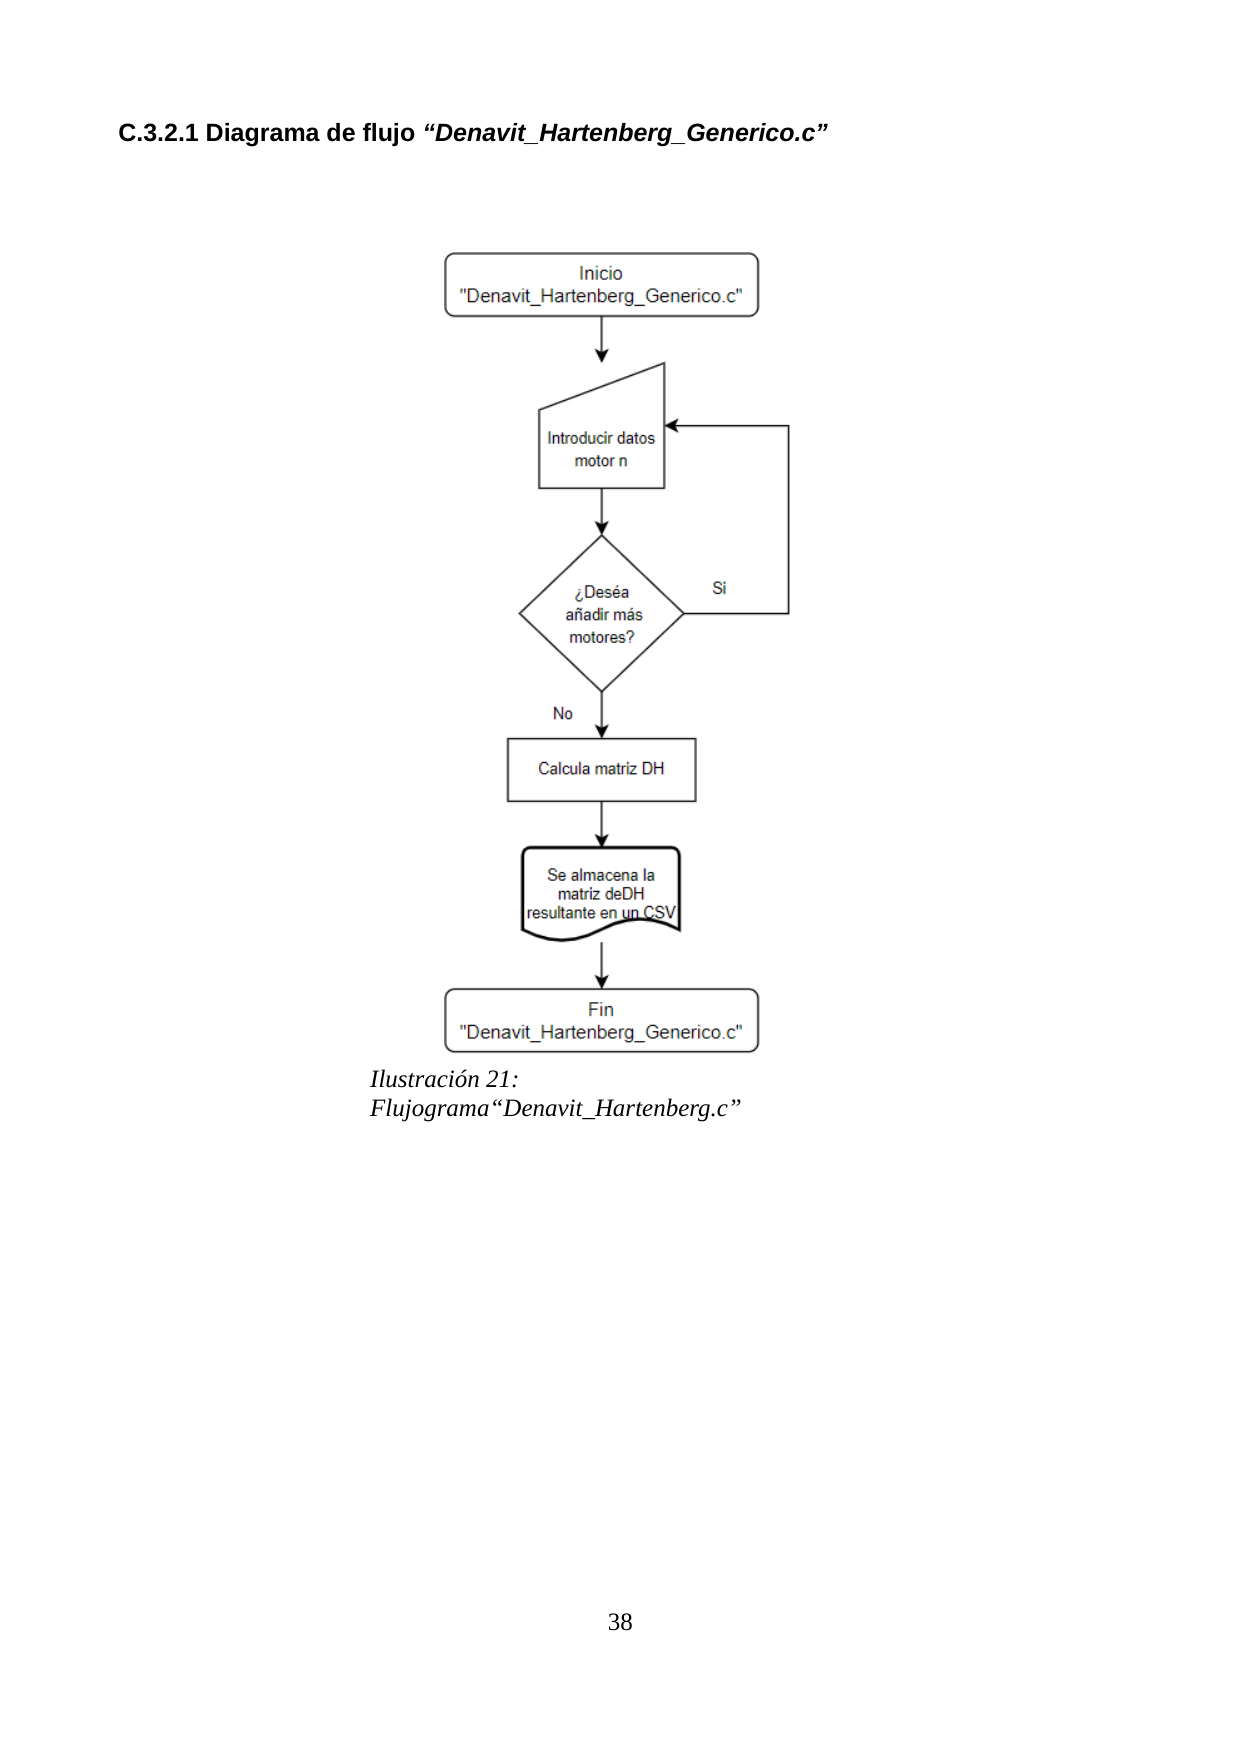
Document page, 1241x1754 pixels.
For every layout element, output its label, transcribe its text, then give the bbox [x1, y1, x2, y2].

subtitle C.3.2.1 Diagrama de flujo “Denavit_Hartenberg_Generico.c” [118, 118, 1122, 147]
text Ilustración 21: Flujograma“Denavit_Hartenberg.c” [370, 249, 870, 1122]
picture [403, 236, 802, 1065]
